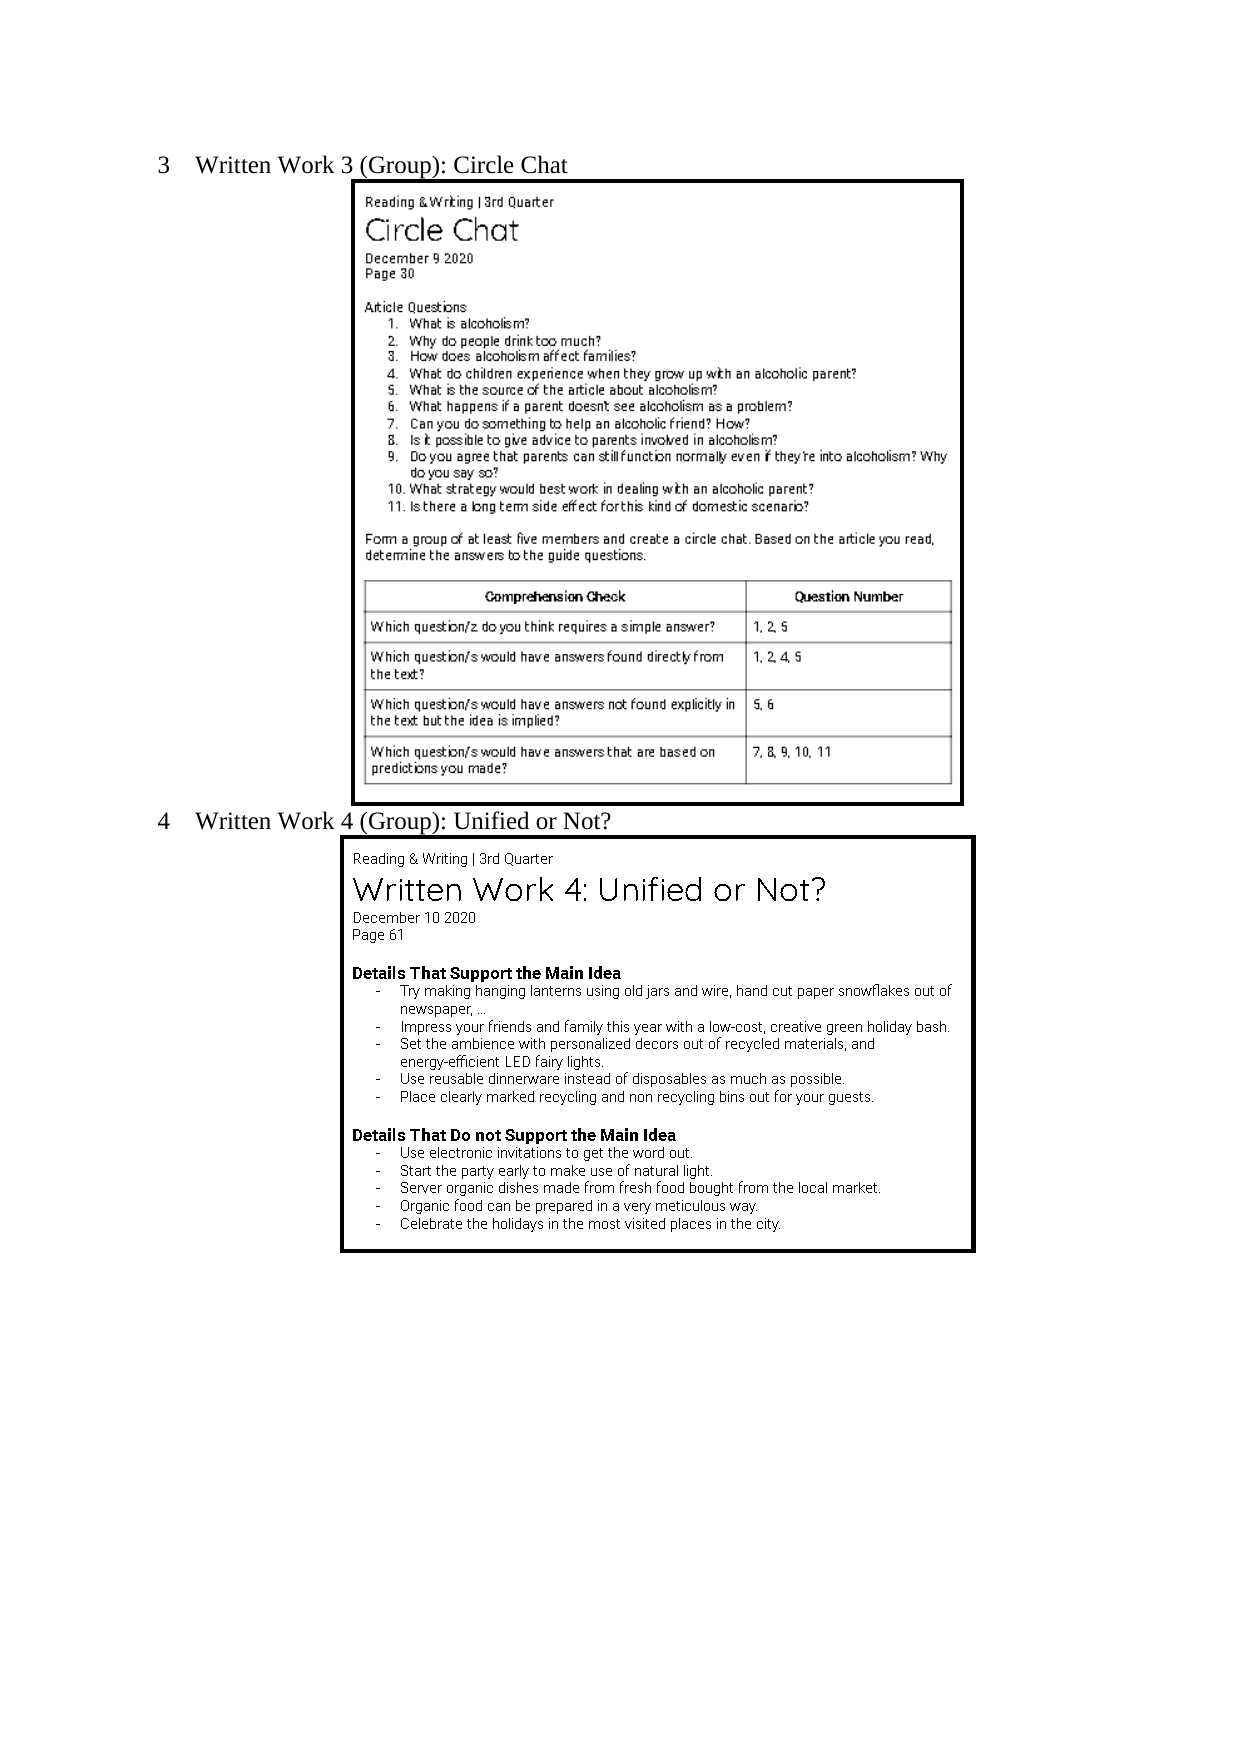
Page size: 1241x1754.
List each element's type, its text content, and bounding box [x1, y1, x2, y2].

list Written Work 4 (Group): Unified or Not? [157, 806, 1120, 835]
picture [355, 183, 960, 802]
picture [344, 839, 971, 1249]
list Written Work 3 (Group): Circle Chat [157, 150, 1120, 179]
